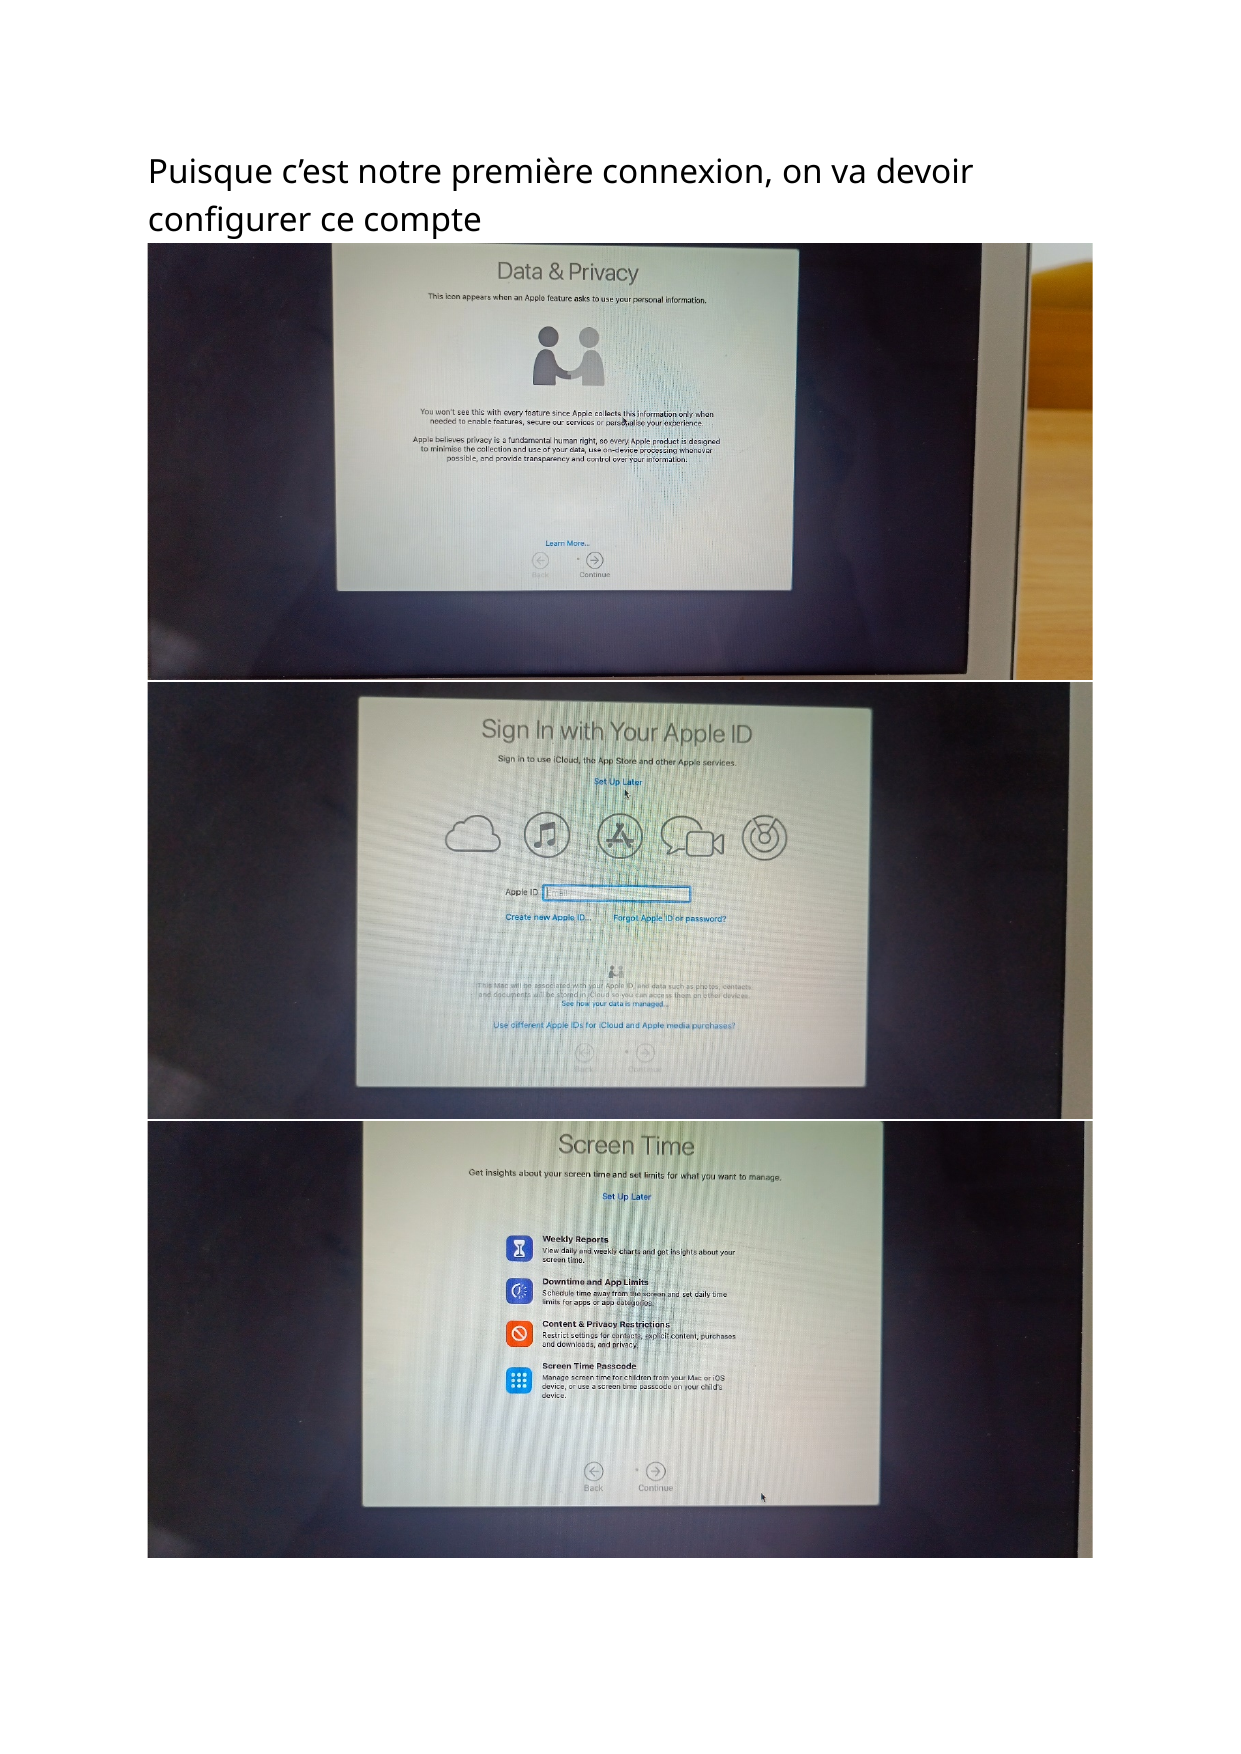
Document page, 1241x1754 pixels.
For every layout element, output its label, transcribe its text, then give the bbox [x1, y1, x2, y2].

text Puisque c’est notre première connexion, on va devoir configurer ce compte [148, 148, 1093, 243]
